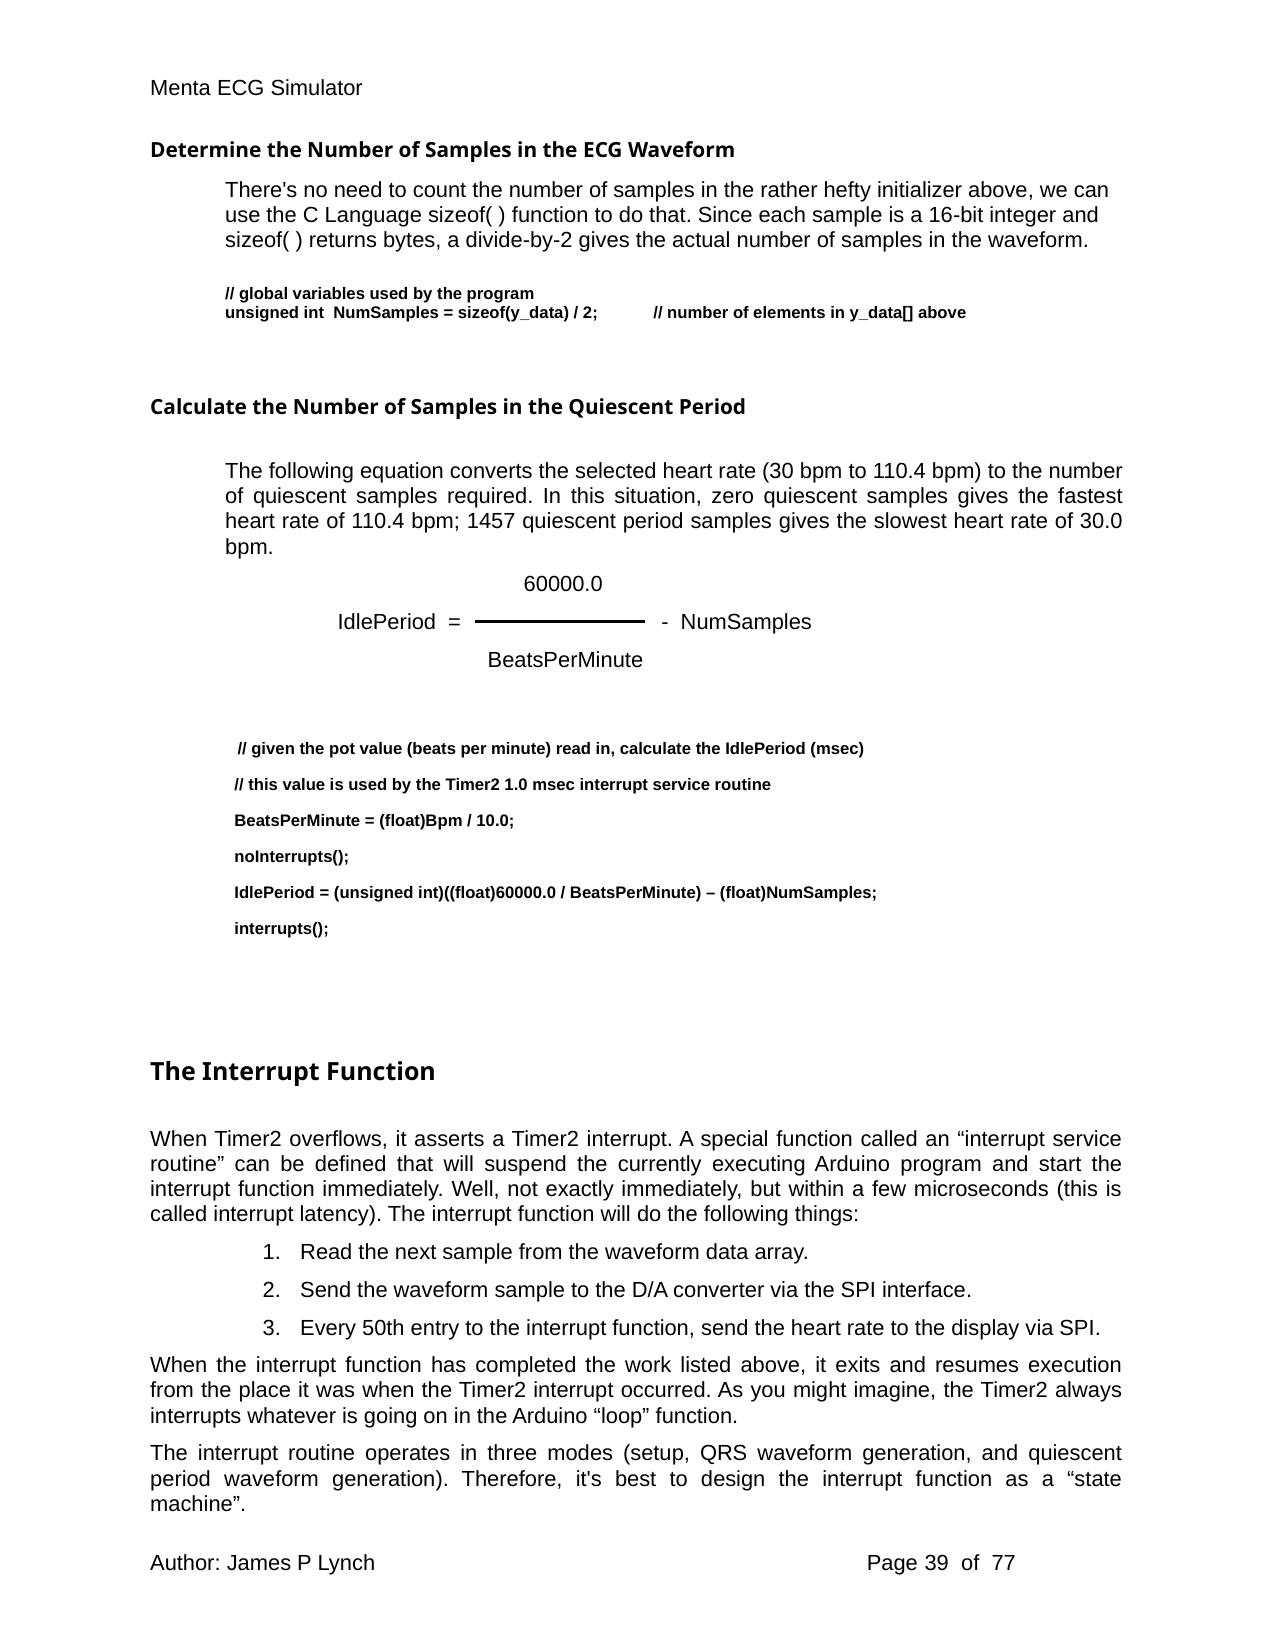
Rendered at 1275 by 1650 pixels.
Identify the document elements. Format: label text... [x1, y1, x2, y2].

text // this value is used by the Timer2 1.0 msec interrupt service routine [225, 776, 1124, 794]
text BeatsPerMinute [262, 647, 1124, 672]
subtitle The Interrupt Function [150, 1054, 1124, 1088]
text // given the pot value (beats per minute) read in, calculate the IdlePeriod (msec) [225, 740, 1124, 758]
text // global variables used by the program [225, 284, 1124, 303]
text There's no need to count the number of samples in the rather hefty initializer above, we can use the C Language sizeof( ) function to do that. Since each sample is a 16-bit integer and sizeof( ) returns bytes, a divide-by-2 gives the actual number of samples in the waveform. [225, 177, 1124, 252]
text The following equation converts the selected heart rate (30 bpm to 110.4 bpm) to the number of quiescent samples required. In this situation, zero quiescent samples gives the fastest heart rate of 110.4 bpm; 1457 quiescent period samples gives the slowest heart rate of 30.0 bpm. [225, 458, 1124, 559]
list Read the next sample from the waveform data array. [262, 1239, 1124, 1264]
text noInterrupts(); [225, 848, 1124, 866]
list Send the waveform sample to the D/A converter via the SPI interface. [262, 1277, 1124, 1302]
text The interrupt routine operates in three modes (setup, QRS waveform generation, and quiescent period waveform generation). Therefore, it's best to design the interrupt function as a “state machine”. [150, 1440, 1124, 1516]
list Every 50th entry to the interrupt function, send the heart rate to the display via SPI. [262, 1314, 1124, 1340]
text unsigned int NumSamples = sizeof(y_data) / 2; // number of elements in y_data[] above [225, 303, 1124, 322]
text When Timer2 overflows, it asserts a Timer2 interrupt. A special function called an “interrupt service routine” can be defined that will suspend the currently executing Arduino program and start the interrupt function immediately. Well, not exactly immediately, but within a few microseconds (this is called interrupt latency). The interrupt function will do the following things: [150, 1126, 1124, 1227]
subtitle Calculate the Number of Samples in the Quiescent Period [150, 392, 1124, 420]
subtitle Determine the Number of Samples in the ECG Waveform [150, 130, 1124, 164]
text BeatsPerMinute = (float)Bpm / 10.0; [225, 812, 1124, 830]
text IdlePeriod = (unsigned int)((float)60000.0 / BeatsPerMinute) – (float)NumSamples; [225, 884, 1124, 902]
text interrupts(); [225, 920, 1124, 938]
text 60000.0 [262, 571, 1124, 596]
text IdlePeriod = - NumSamples [262, 609, 1124, 634]
text When the interrupt function has completed the work listed above, it exits and resumes execution from the place it was when the Timer2 interrupt occurred. As you might imagine, the Timer2 always interrupts whatever is going on in the Arduino “loop” function. [150, 1352, 1124, 1428]
